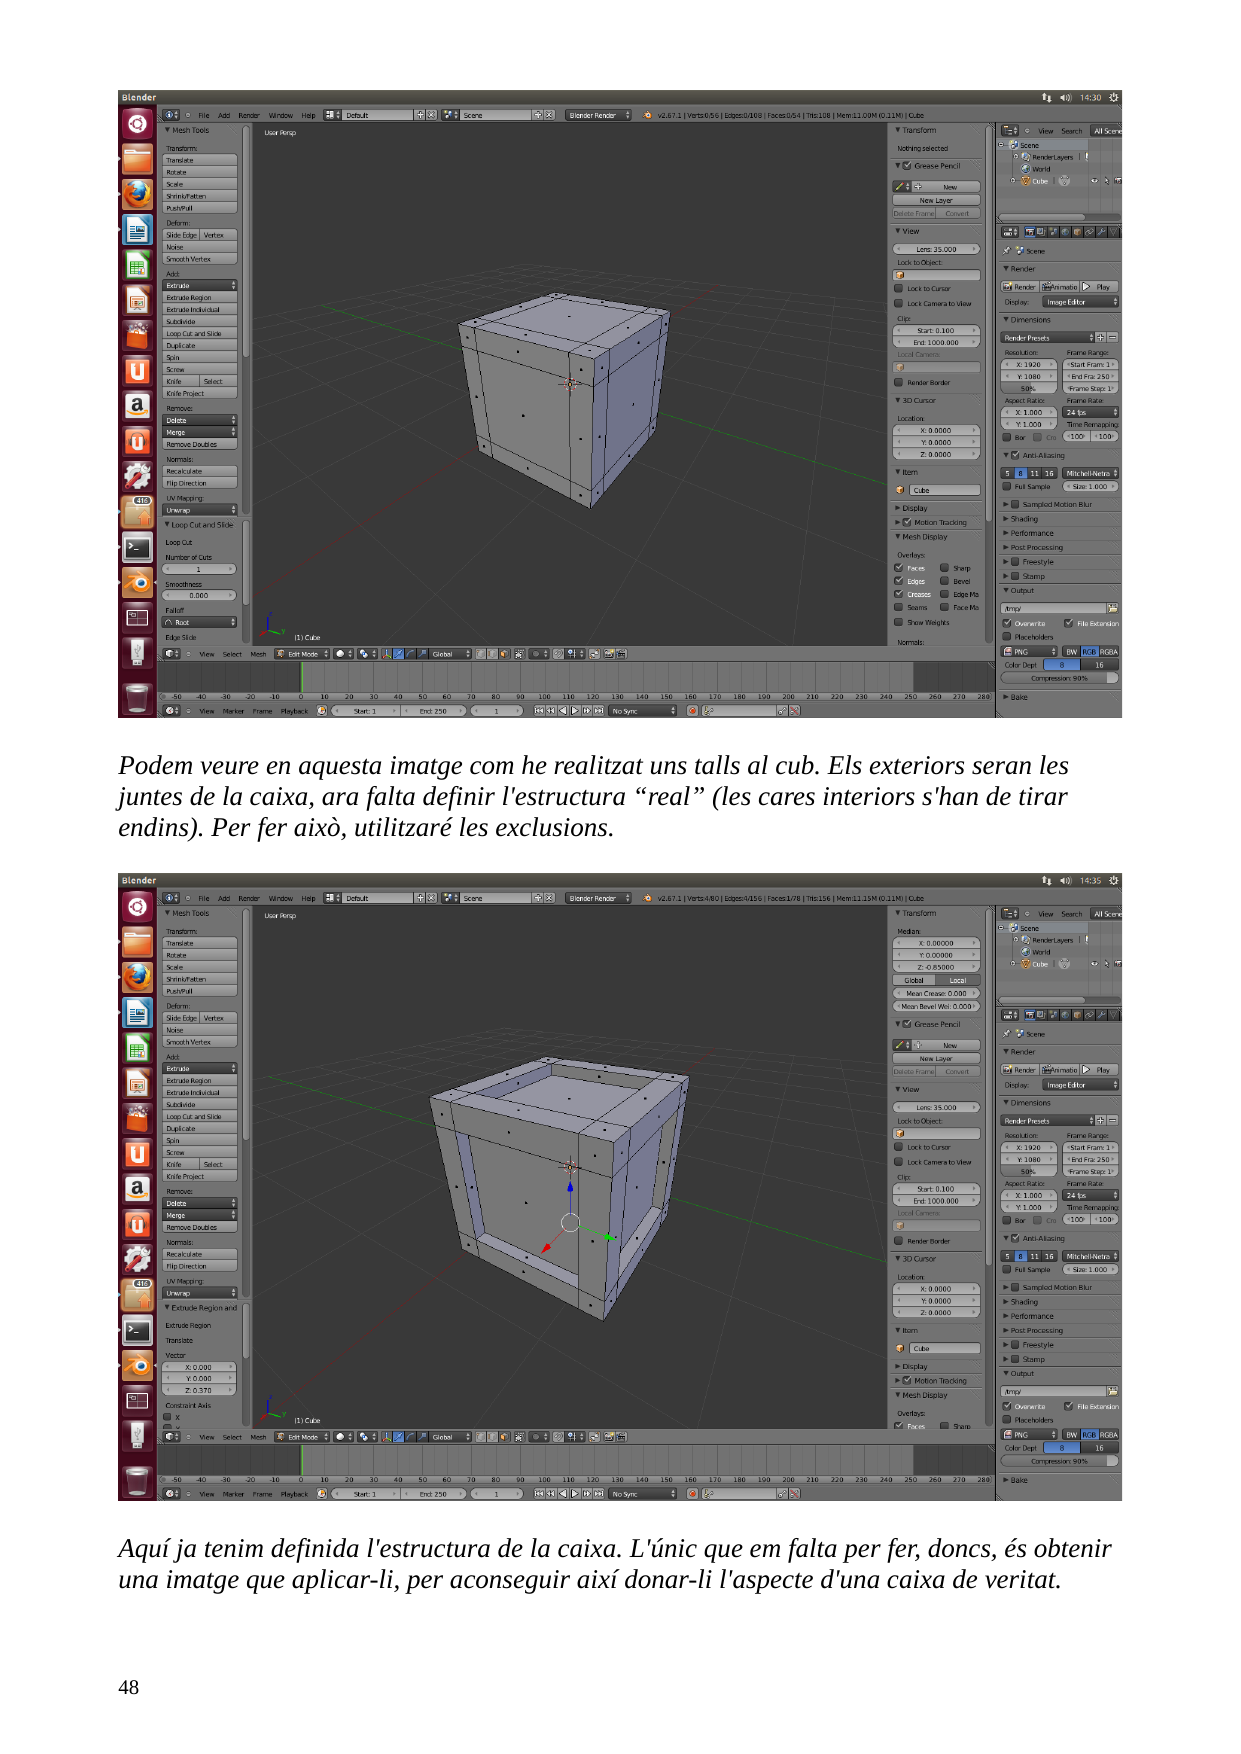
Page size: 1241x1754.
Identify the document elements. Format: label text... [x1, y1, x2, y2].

text Podem veure en aquesta imatge com he realitzat uns talls al cub. Els exteriors seran les juntes de la caixa, ara falta definir l'estructura “real” (les cares interiors s'han de tirar endins). Per fer això, utilitzaré les exclusions. [118, 749, 1122, 842]
picture [118, 873, 1123, 1501]
text Aquí ja tenim definida l'estructura de la caixa. L'únic que em falta per fer, doncs, és obtenir una imatge que aplicar-li, per aconseguir així donar-li l'aspecte d'una caixa de veritat. [118, 1532, 1122, 1594]
picture [118, 90, 1123, 718]
